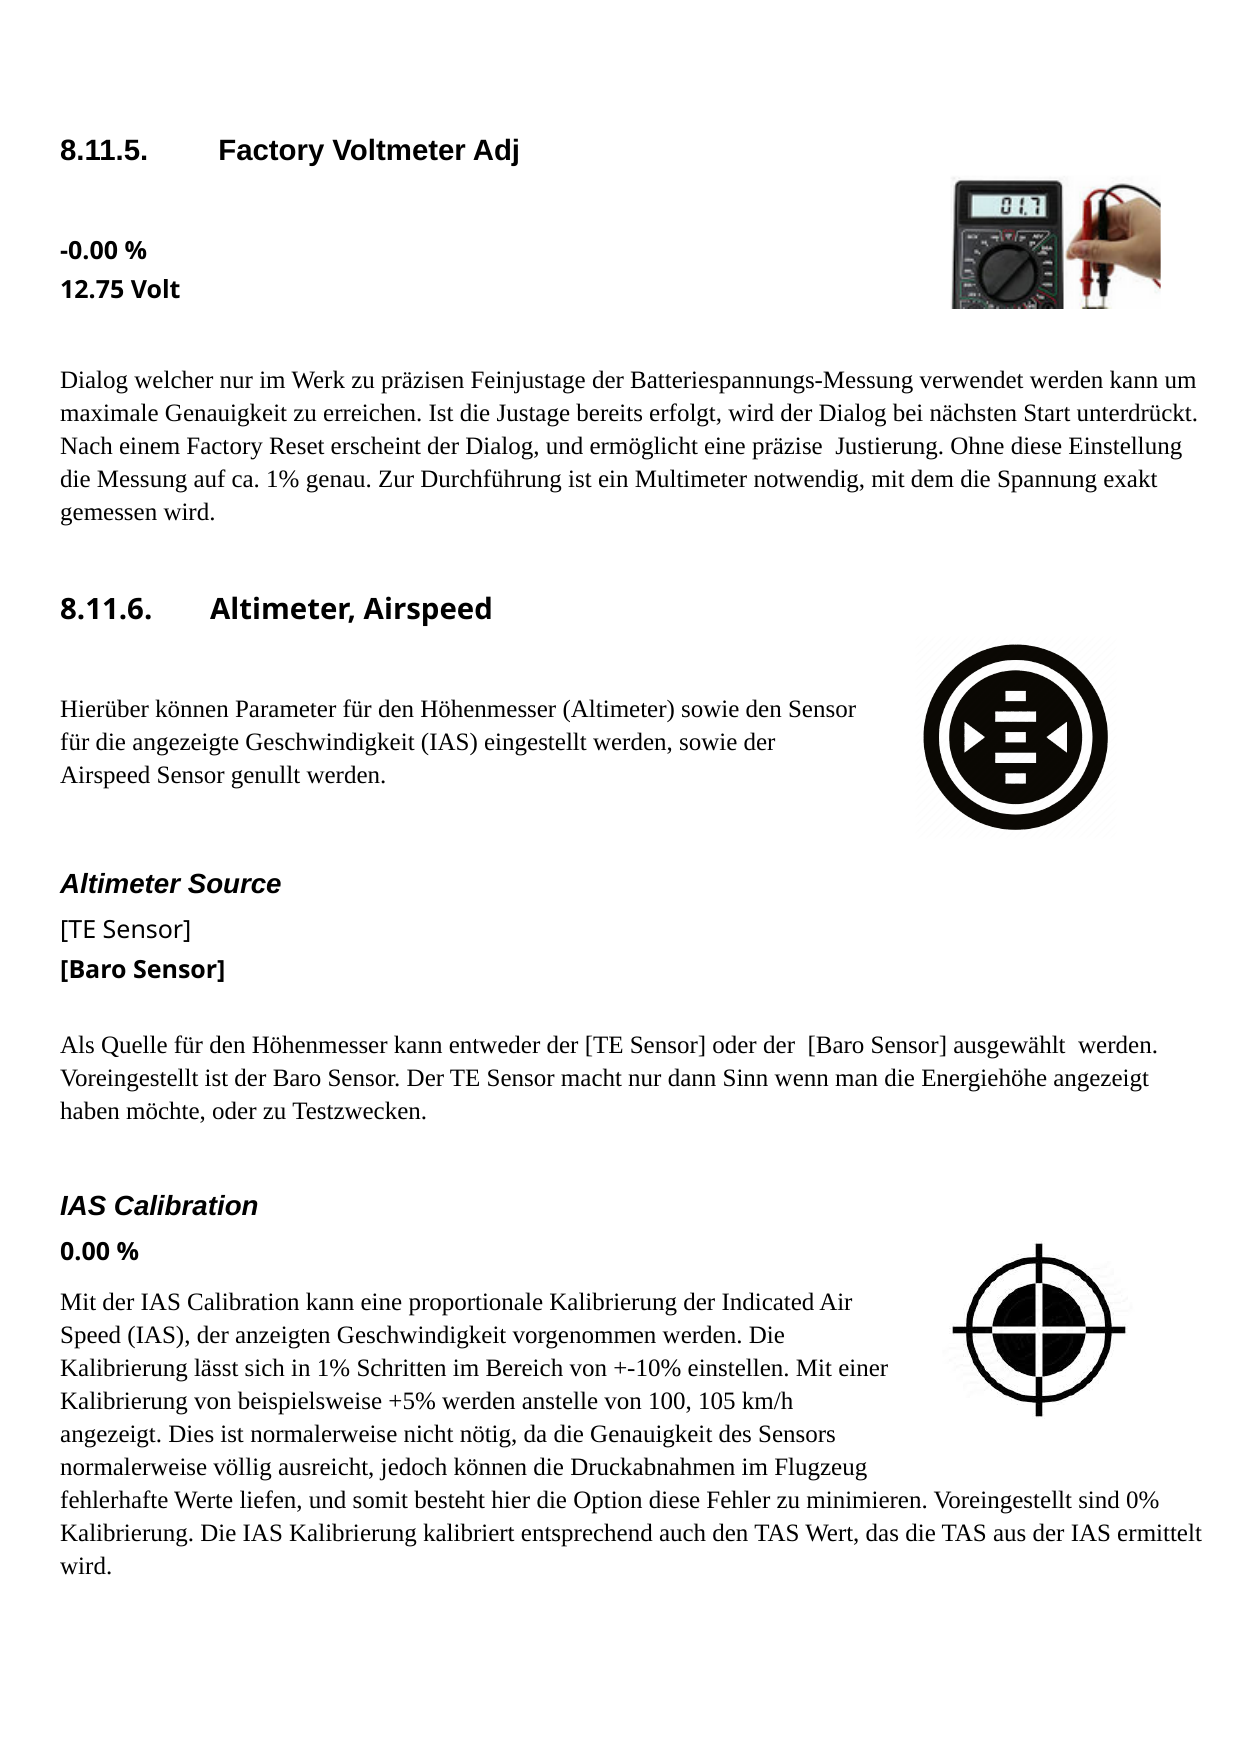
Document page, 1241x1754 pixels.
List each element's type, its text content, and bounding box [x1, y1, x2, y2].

text Dialog welcher nur im Werk zu präzisen Feinjustage der Batteriespannungs-Messung verwendet werden kann um maximale Genauigkeit zu erreichen. Ist die Justage bereits erfolgt, wird der Dialog bei nächsten Start unterdrückt. Nach einem Factory Reset erscheint der Dialog, und ermöglicht eine präzise Justierung. Ohne diese Einstellung die Messung auf ca. 1% genau. Zur Durchführung ist ein Multimeter notwendig, mit dem die Spannung exakt gemessen wird. [60, 365, 1207, 526]
text Als Quelle für den Höhenmesser kann entweder der [TE Sensor] oder der [Baro Sensor] ausgewählt werden. Voreingestellt ist der Baro Sensor. Der TE Sensor macht nur dann Sinn wenn man die Energiehöhe angezeigt haben möchte, oder zu Testzwecken. [60, 1030, 1207, 1124]
subtitle IAS Calibration [60, 1189, 1207, 1221]
picture [942, 1233, 1135, 1426]
text [TE Sensor] [60, 912, 1207, 946]
text 12.75 Volt [60, 272, 943, 306]
text [1161, 233, 1207, 267]
text 0.00 % [60, 1233, 942, 1267]
picture [943, 173, 1161, 309]
subtitle Altimeter Source [60, 868, 1207, 900]
text [1118, 694, 1207, 789]
picture [913, 634, 1118, 840]
text [Baro Sensor] [60, 951, 1207, 985]
text Hierüber können Parameter für den Höhenmesser (Altimeter) sowie den Sensor für die angezeigte Geschwindigkeit (IAS) eingestellt werden, sowie der Airspeed Sensor genullt werden. [60, 694, 913, 789]
text Mit der IAS Calibration kann eine proportionale Kalibrierung der Indicated Air Speed (IAS), der anzeigten Geschwindigkeit vorgenommen werden. Die Kalibrierung lässt sich in 1% Schritten im Bereich von +-10% einstellen. Mit einer Kalibrierung von beispielsweise +5% werden anstelle von 100, 105 km/h angezeigt. Dies ist normalerweise nicht nötig, da die Genauigkeit des Sensors normalerweise völlig ausreicht, jedoch können die Druckabnahmen im Flugzeug fehlerhafte Werte liefen, und somit besteht hier die Option diese Fehler zu minimieren. Voreingestellt sind 0% Kalibrierung. Die IAS Kalibrierung kalibriert entsprechend auch den TAS Wert, das die TAS aus der IAS ermittelt wird. [60, 1287, 1207, 1580]
subtitle Factory Voltmeter Adj [60, 133, 1207, 166]
subtitle Altimeter, Airspeed [60, 588, 1207, 628]
text [1161, 272, 1207, 306]
text -0.00 % [60, 233, 943, 267]
text [1135, 1233, 1207, 1267]
